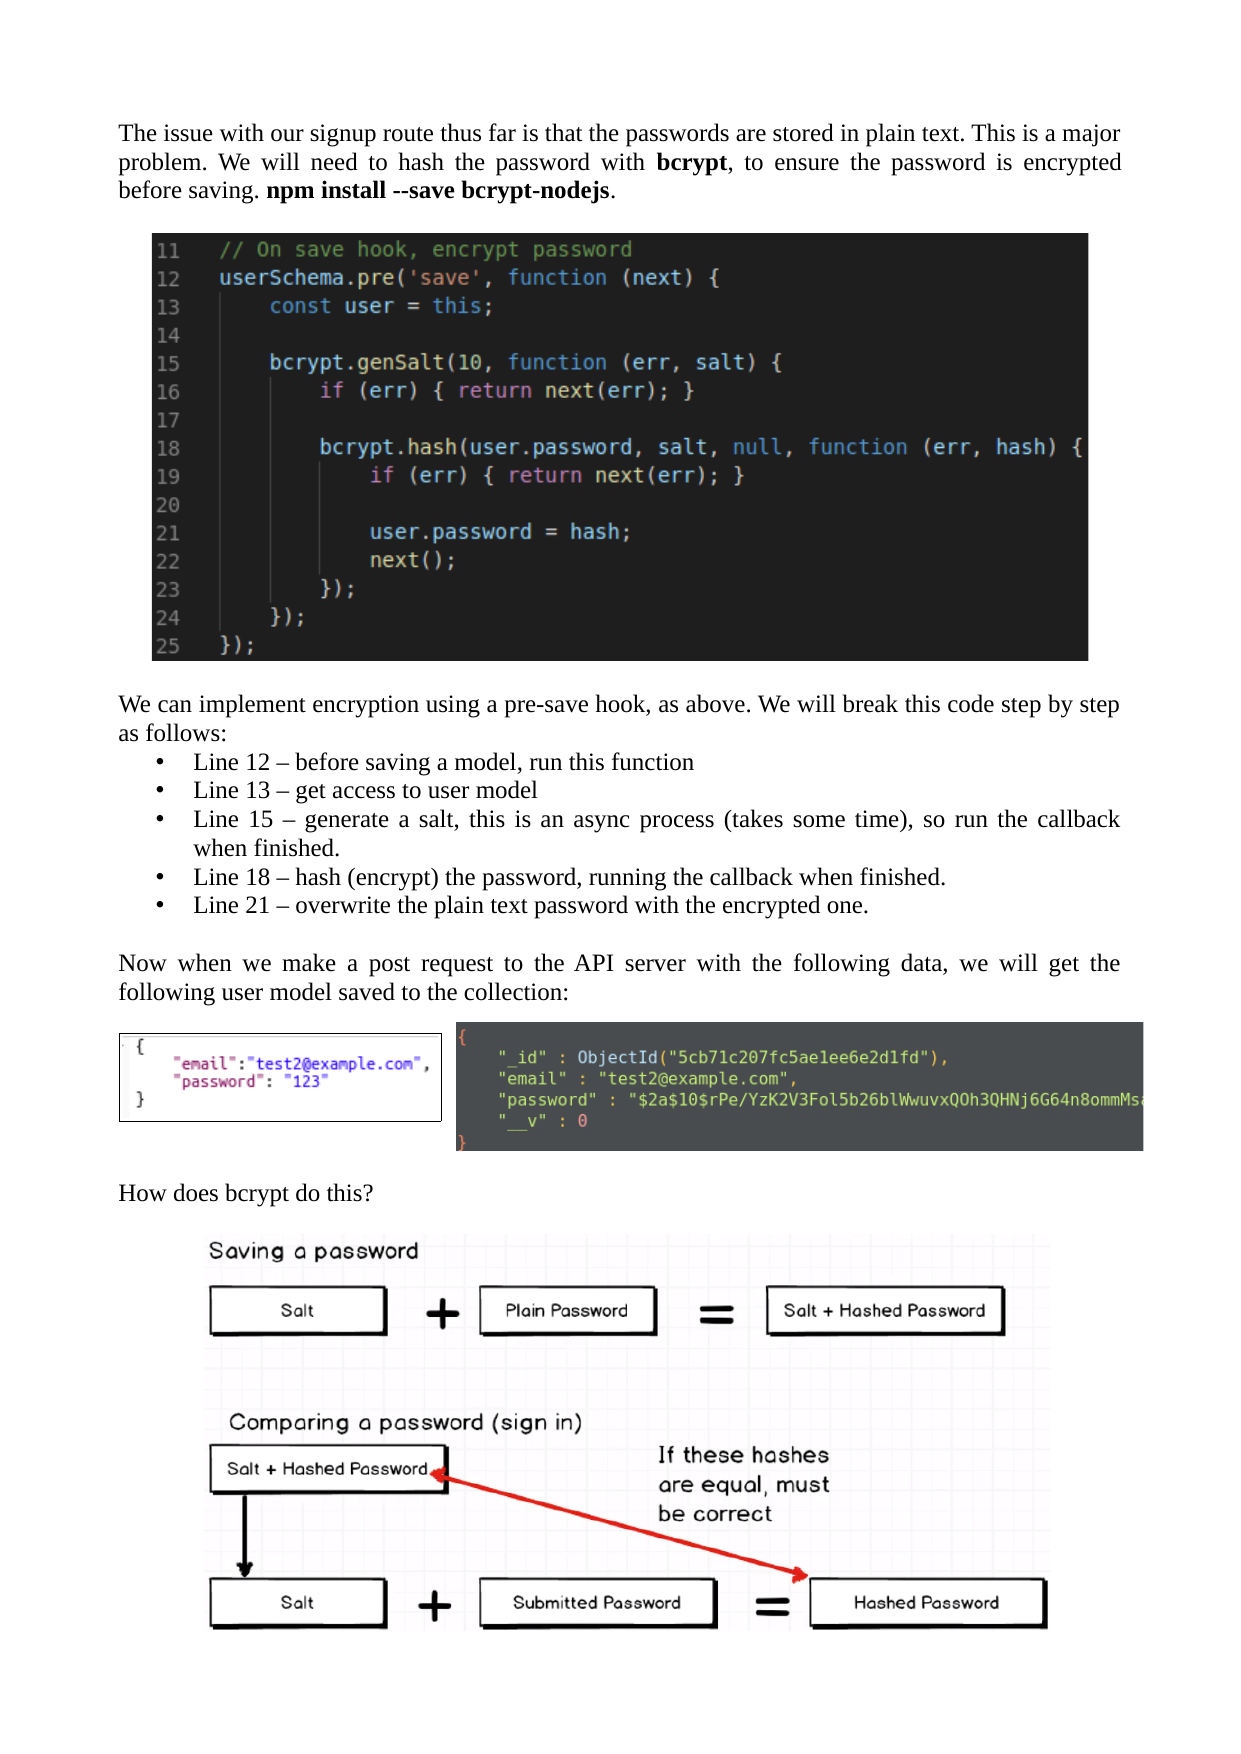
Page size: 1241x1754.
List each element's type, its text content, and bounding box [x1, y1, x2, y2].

list Line 21 – overwrite the plain text password with the encrypted one. [156, 891, 1122, 919]
picture [151, 233, 1089, 661]
list Line 15 – generate a salt, this is an async process (takes some time), so run the callback when finished. [156, 804, 1122, 862]
text The issue with our signup route thus far is that the passwords are stored in plain text. This is a major problem. We will need to hash the password with bcrypt, to ensure the password is encrypted before saving. npm install --save bcrypt-nodejs. [118, 118, 1122, 204]
text Now when we make a post request to the API server with the following data, we will get the following user model saved to the collection: [118, 948, 1122, 1006]
picture [122, 1036, 438, 1118]
list Line 13 – get access to user model [156, 776, 1122, 804]
picture [203, 1234, 1051, 1631]
list Line 12 – before saving a model, run this function [156, 747, 1122, 776]
picture [456, 1022, 1144, 1151]
text How does bcrypt do this? [118, 1178, 1122, 1207]
list Line 18 – hash (encrypt) the password, running the callback when finished. [156, 862, 1122, 891]
text We can implement encryption using a pre-save hook, as above. We will break this code step by step as follows: [118, 689, 1122, 747]
